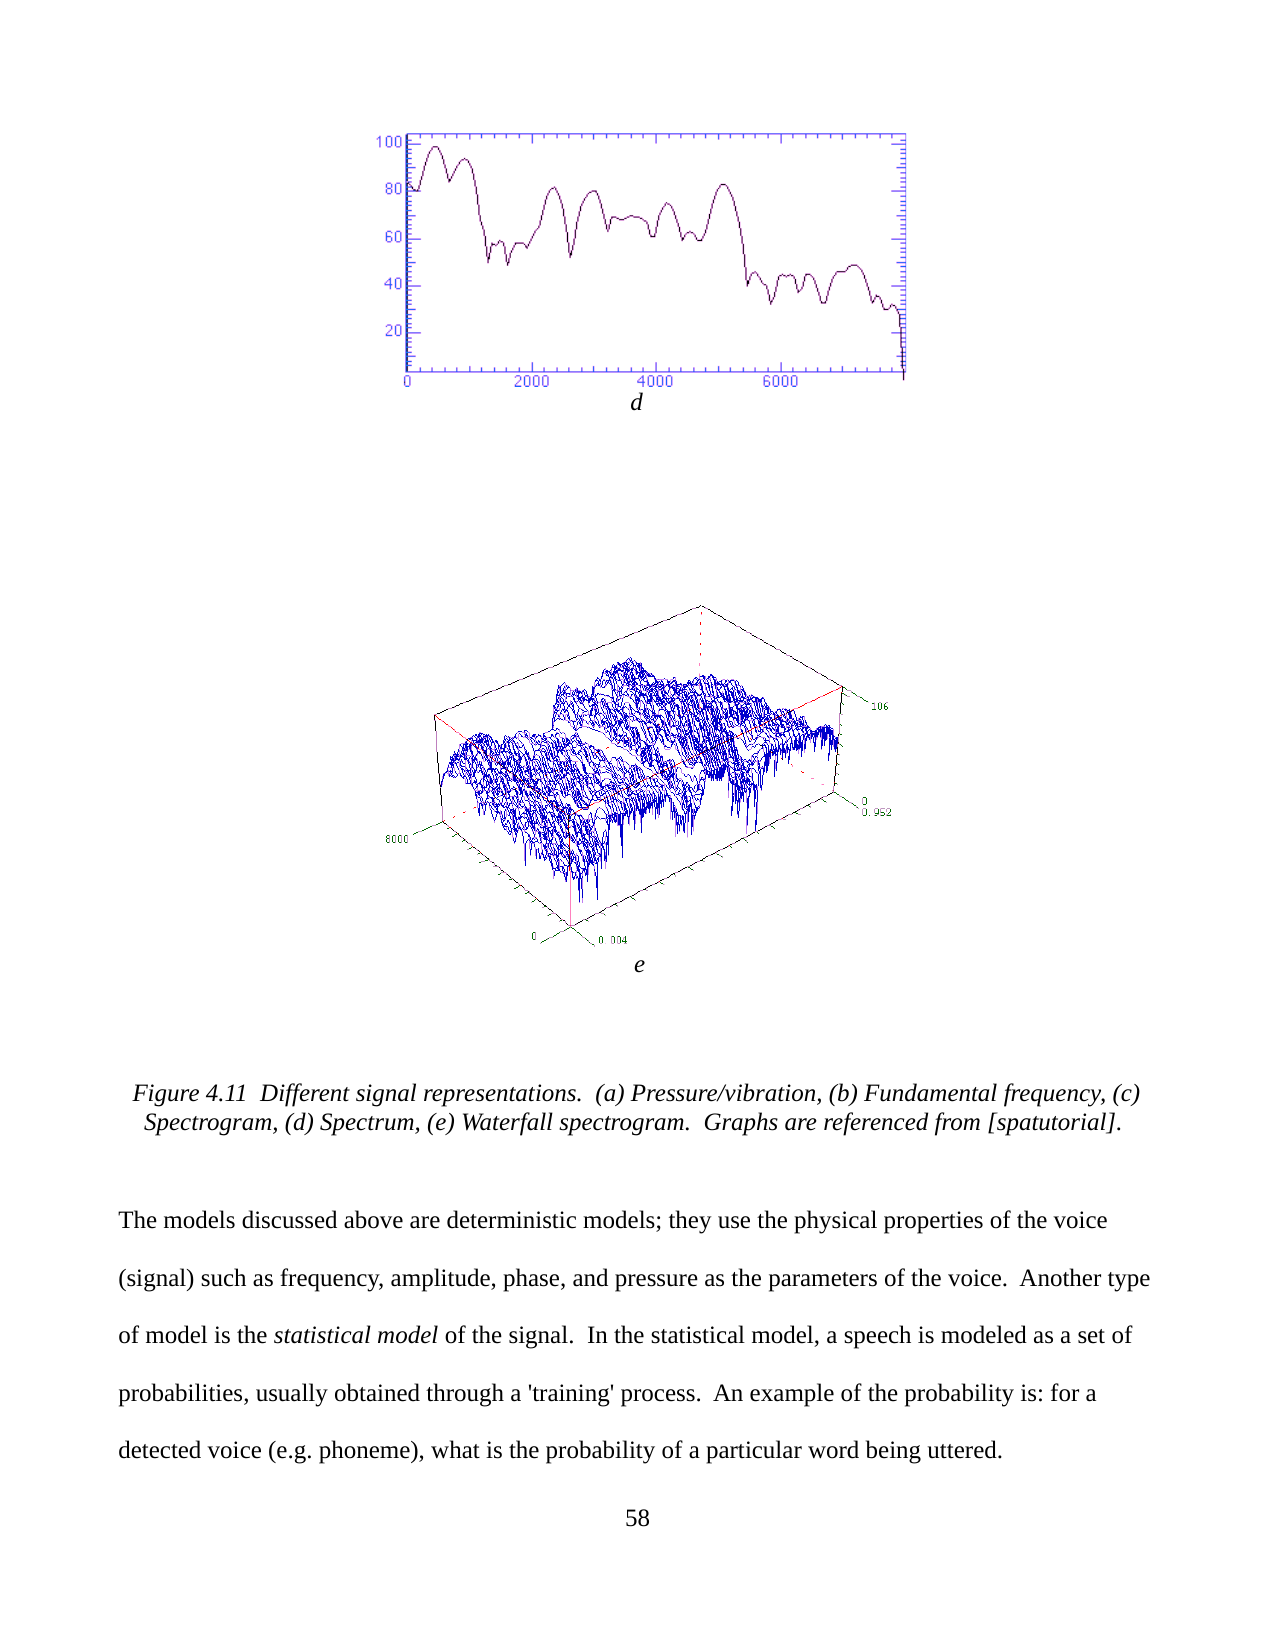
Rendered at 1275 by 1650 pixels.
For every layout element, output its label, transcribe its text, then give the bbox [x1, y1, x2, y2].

text Figure 4.11 Different signal representations. (a) Pressure/vibration, (b) Fundamental frequency, (c) Spectrogram, (d) Spectrum, (e) Waterfall spectrogram. Graphs are referenced from [spatutorial]. [118, 1078, 1157, 1135]
picture [369, 132, 907, 387]
text d [369, 387, 906, 416]
text The models discussed above are deterministic models; they use the physical properties of the voice (signal) such as frequency, amplitude, phase, and pressure as the parameters of the voice. Another type of model is the statistical model of the signal. In the statistical model, a speech is modeled as a set of probabilities, usually obtained through a 'training' process. An example of the probability is: for a detected voice (e.g. phoneme), what is the probability of a particular word being uttered. [118, 1205, 1157, 1464]
text e [384, 949, 891, 978]
picture [384, 603, 892, 949]
